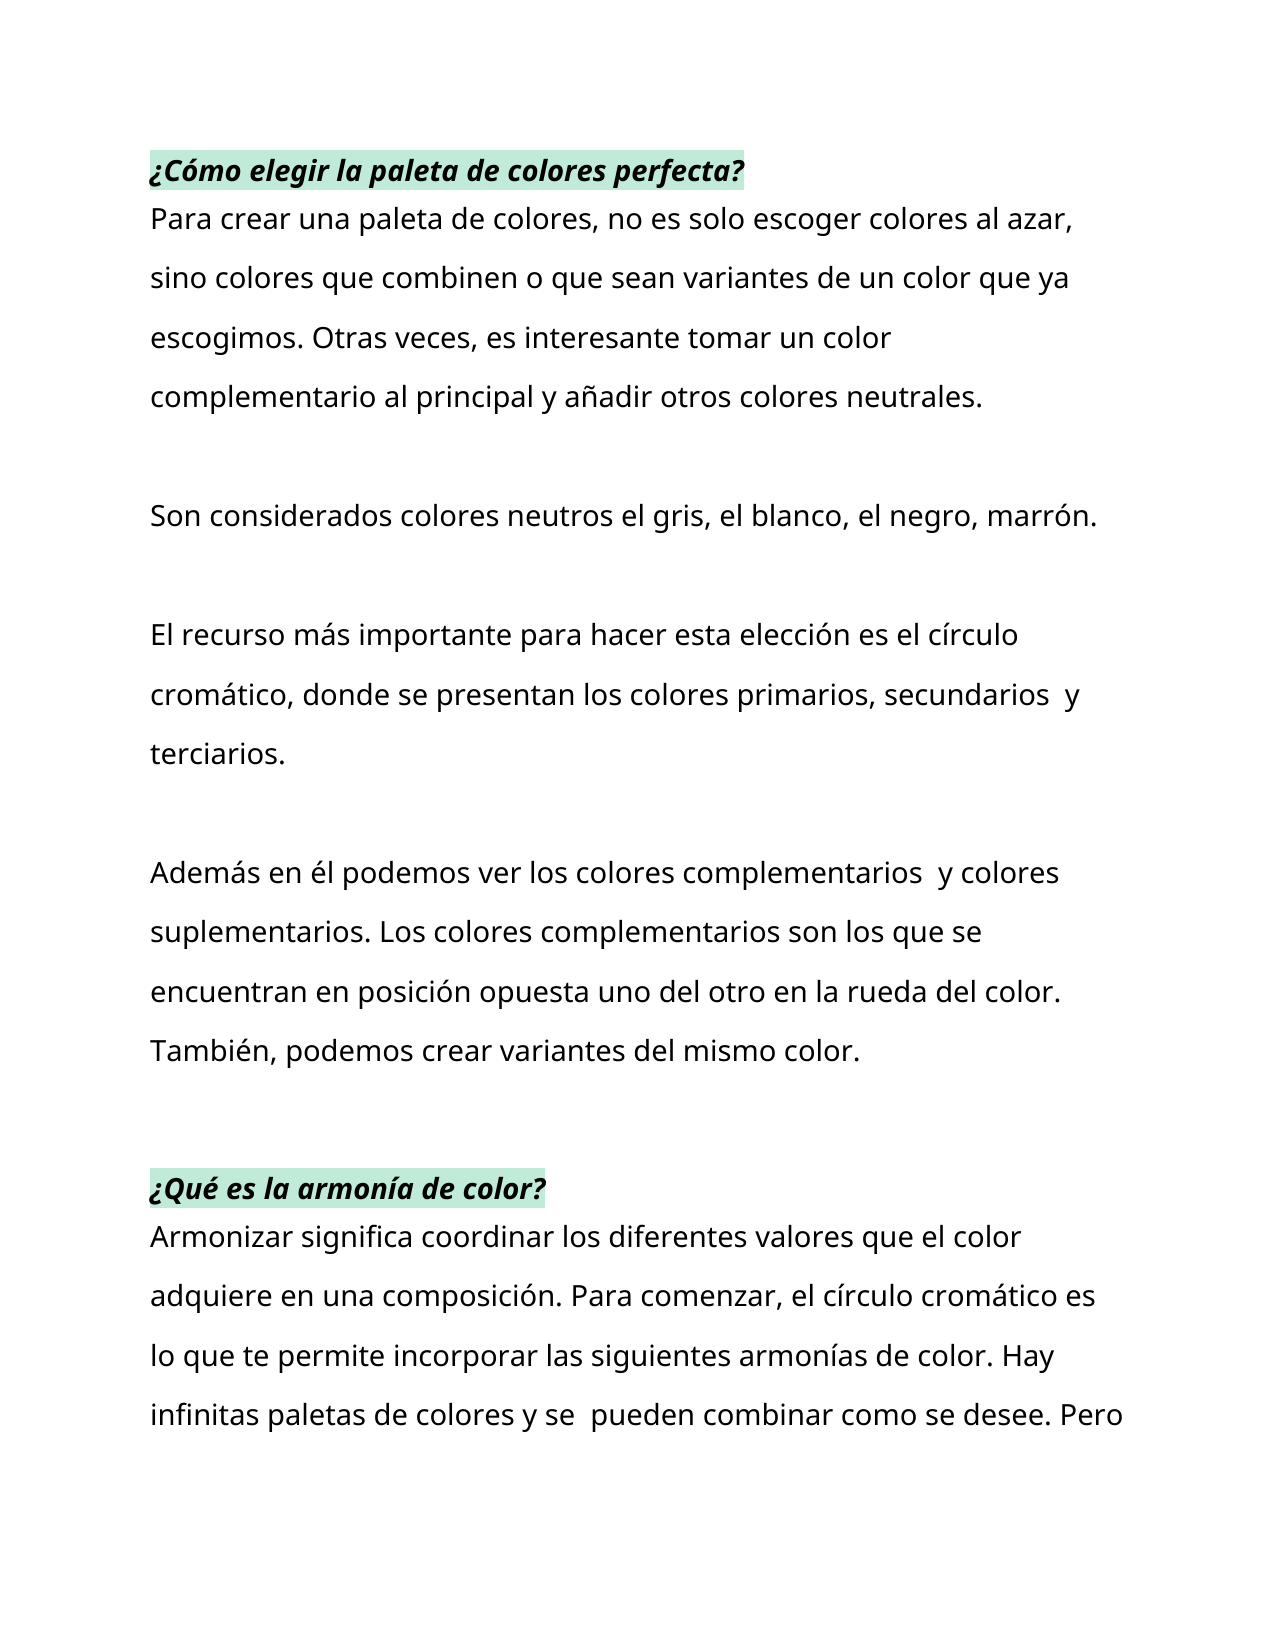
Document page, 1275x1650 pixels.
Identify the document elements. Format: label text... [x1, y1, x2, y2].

subtitle ¿Cómo elegir la paleta de colores perfecta? [744, 150, 1125, 190]
text El recurso más importante para hacer esta elección es el círculo cromático, donde se presentan los colores primarios, secundarios y terciarios. [150, 614, 1125, 773]
text Son considerados colores neutros el gris, el blanco, el negro, marrón. [150, 495, 1125, 535]
text Además en él podemos ver los colores complementarios y colores suplementarios. Los colores complementarios son los que se encuentran en posición opuesta uno del otro en la rueda del color. También, podemos crear variantes del mismo color. [150, 852, 1125, 1070]
text Para crear una paleta de colores, no es solo escoger colores al azar, sino colores que combinen o que sean variantes de un color que ya escogimos. Otras veces, es interesante tomar un color complementario al principal y añadir otros colores neutrales. [150, 198, 1125, 416]
subtitle ¿Qué es la armonía de color? [545, 1168, 1125, 1208]
text Armonizar significa coordinar los diferentes valores que el color adquiere en una composición. Para comenzar, el círculo cromático es lo que te permite incorporar las siguientes armonías de color. Hay infinitas paletas de colores y se pueden combinar como se desee. Pero [150, 1216, 1125, 1434]
